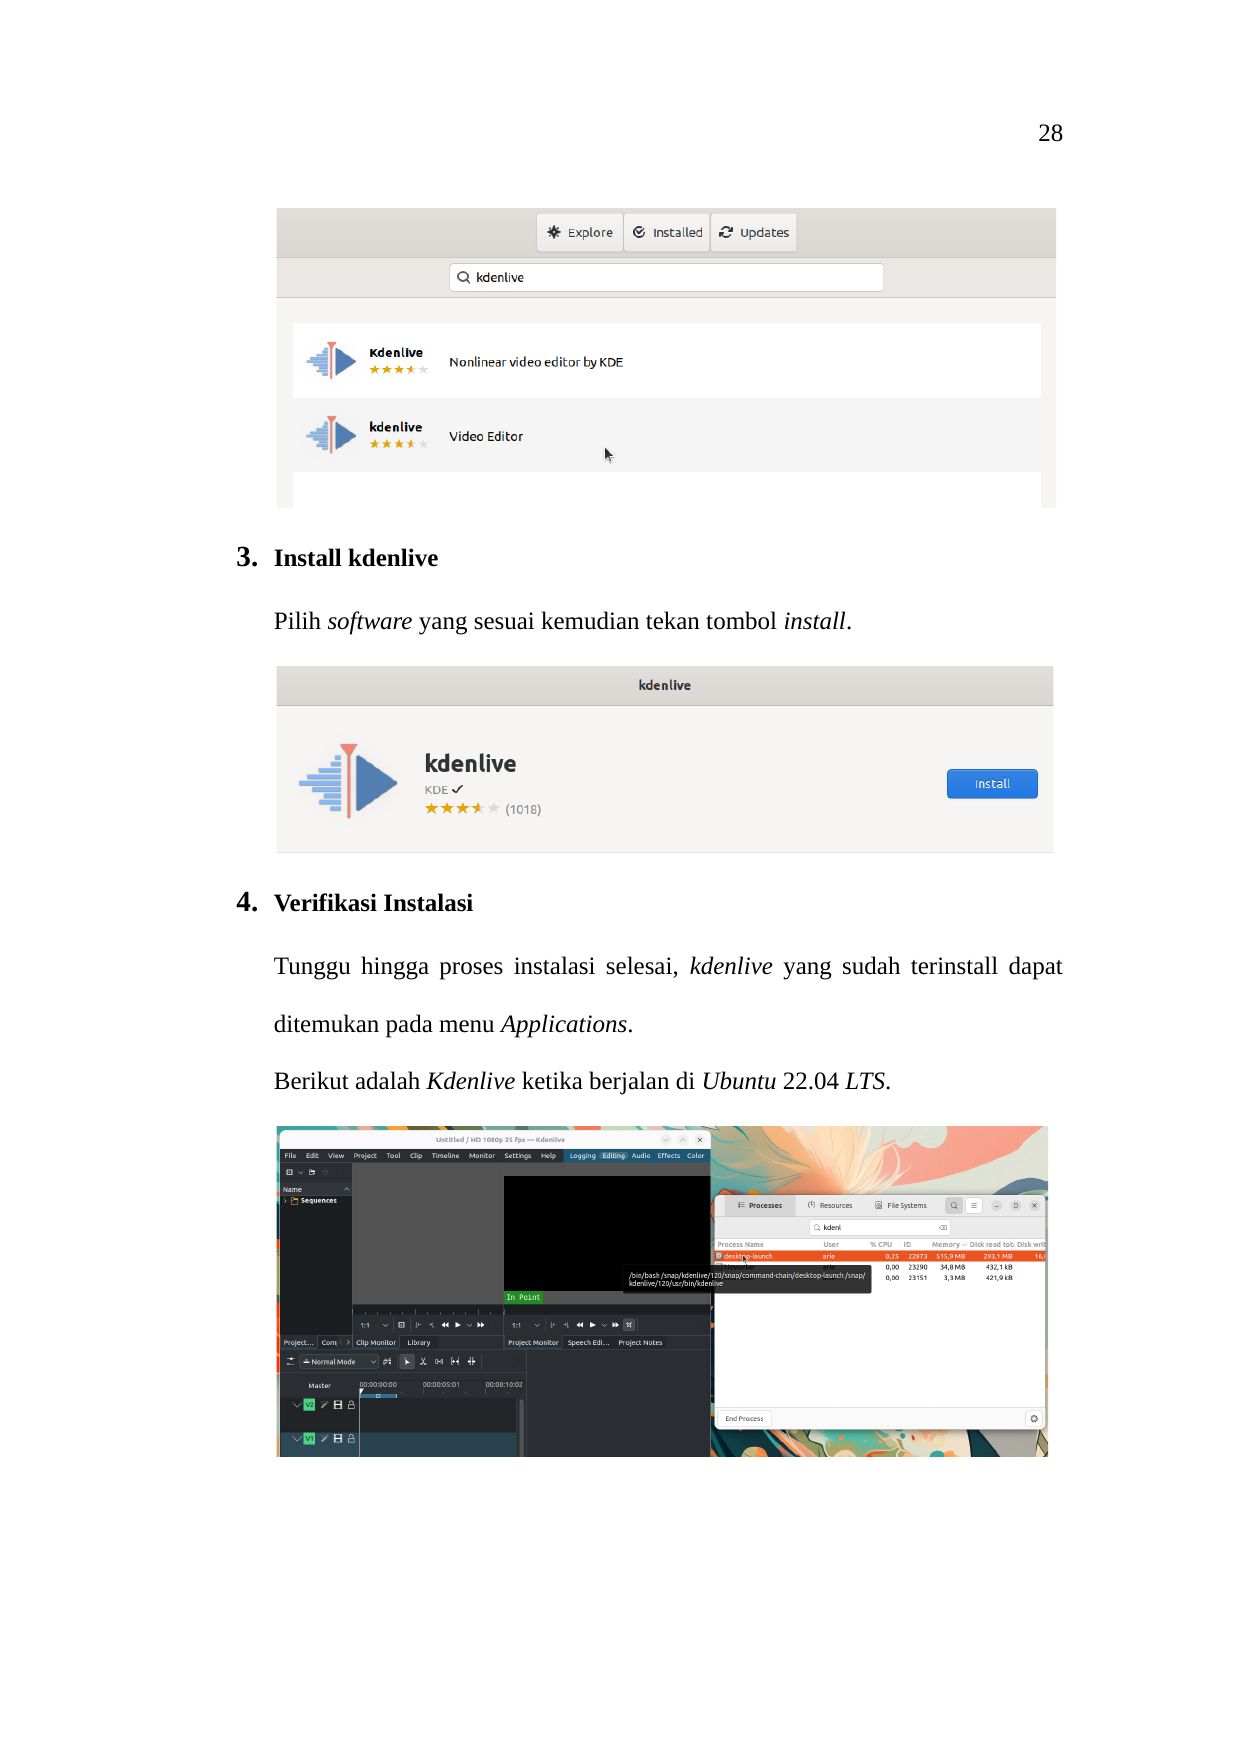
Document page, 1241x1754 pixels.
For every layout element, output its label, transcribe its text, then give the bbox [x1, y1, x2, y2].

list Pilih software yang sesuai kemudian tekan tombol install. [236, 606, 1063, 635]
list Tunggu hingga proses instalasi selesai, kdenlive yang sudah terinstall dapat ditemukan pada menu Applications. [236, 951, 1063, 1038]
list Berikut adalah Kdenlive ketika berjalan di Ubuntu 22.04 LTS. [236, 1066, 1063, 1095]
picture [276, 666, 1054, 853]
list Install kdenlive [236, 539, 1063, 573]
list Verifikasi Instalasi [236, 884, 1063, 918]
picture [276, 1126, 1049, 1457]
picture [276, 208, 1057, 508]
